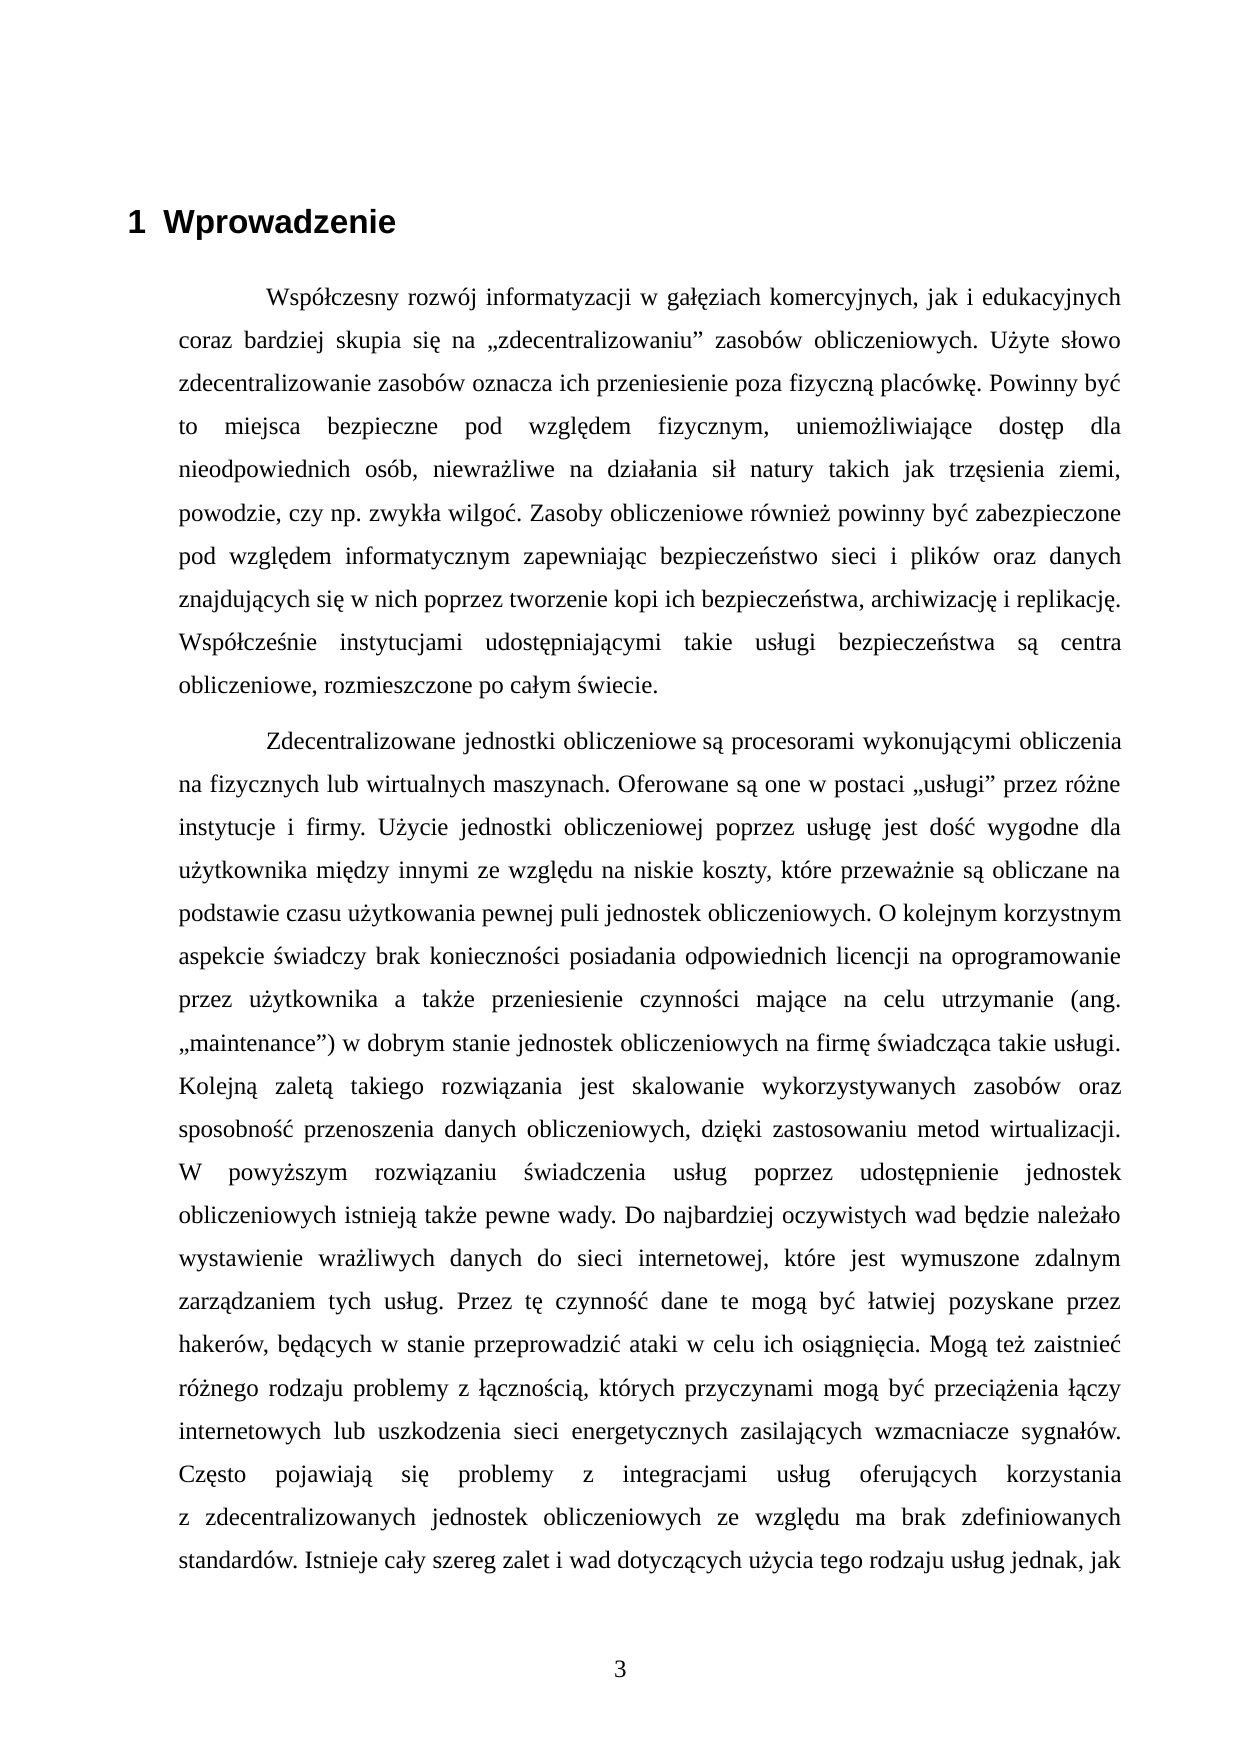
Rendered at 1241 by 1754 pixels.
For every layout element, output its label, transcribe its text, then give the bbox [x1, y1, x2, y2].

text Zdecentralizowane jednostki obliczeniowe są procesorami wykonującymi obliczenia na fizycznych lub wirtualnych maszynach. Oferowane są one w postaci „usługi” przez różne instytucje i firmy. Użycie jednostki obliczeniowej poprzez usługę jest dość wygodne dla użytkownika między innymi ze względu na niskie koszty, które przeważnie są obliczane na podstawie czasu użytkowania pewnej puli jednostek obliczeniowych. O kolejnym korzystnym aspekcie świadczy brak konieczności posiadania odpowiednich licencji na oprogramowanie przez użytkownika a także przeniesienie czynności mające na celu utrzymanie (ang. „maintenance”) w dobrym stanie jednostek obliczeniowych na firmę świadcząca takie usługi. Kolejną zaletą takiego rozwiązania jest skalowanie wykorzystywanych zasobów oraz sposobność przenoszenia danych obliczeniowych, dzięki zastosowaniu metod wirtualizacji. W powyższym rozwiązaniu świadczenia usług poprzez udostępnienie jednostek obliczeniowych istnieją także pewne wady. Do najbardziej oczywistych wad będzie należało wystawienie wrażliwych danych do sieci internetowej, które jest wymuszone zdalnym zarządzaniem tych usług. Przez tę czynność dane te mogą być łatwiej pozyskane przez hakerów, będących w stanie przeprowadzić ataki w celu ich osiągnięcia. Mogą też zaistnieć różnego rodzaju problemy z łącznością, których przyczynami mogą być przeciążenia łączy internetowych lub uszkodzenia sieci energetycznych zasilających wzmacniacze sygnałów. Często pojawiają się problemy z integracjami usług oferujących korzystania z zdecentralizowanych jednostek obliczeniowych ze względu ma brak zdefiniowanych standardów. Istnieje cały szereg zalet i wad dotyczących użycia tego rodzaju usług jednak, jak [178, 726, 1122, 1574]
text Współczesny rozwój informatyzacji w gałęziach komercyjnych, jak i edukacyjnych coraz bardziej skupia się na „zdecentralizowaniu” zasobów obliczeniowych. Użyte słowo zdecentralizowanie zasobów oznacza ich przeniesienie poza fizyczną placówkę. Powinny być to miejsca bezpieczne pod względem fizycznym, uniemożliwiające dostęp dla nieodpowiednich osób, niewrażliwe na działania sił natury takich jak trzęsienia ziemi, powodzie, czy np. zwykła wilgoć. Zasoby obliczeniowe również powinny być zabezpieczone pod względem informatycznym zapewniając bezpieczeństwo sieci i plików oraz danych znajdujących się w nich poprzez tworzenie kopi ich bezpieczeństwa, archiwizację i replikację. Współcześnie instytucjami udostępniającymi takie usługi bezpieczeństwa są centra obliczeniowe, rozmieszczone po całym świecie. [178, 282, 1122, 699]
subtitle Wprowadzenie [118, 202, 1122, 240]
